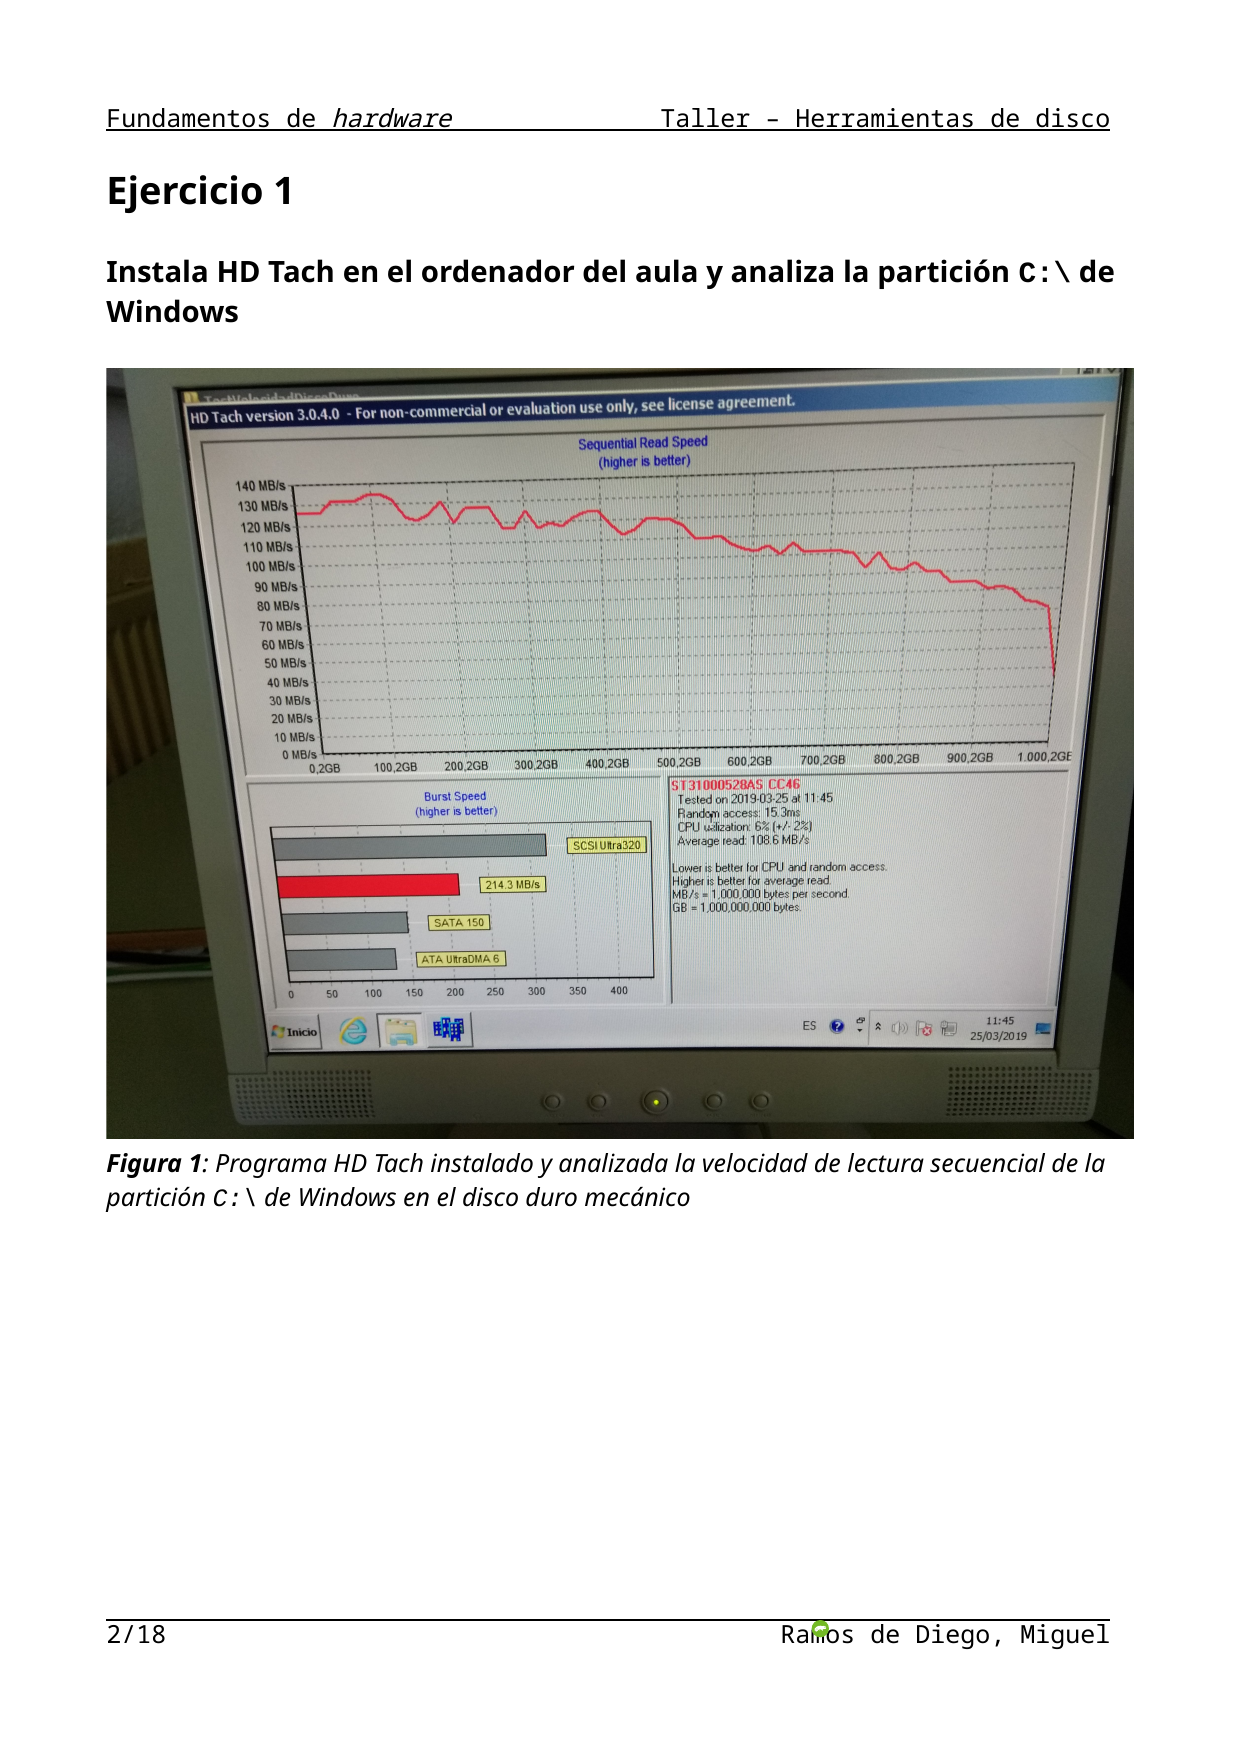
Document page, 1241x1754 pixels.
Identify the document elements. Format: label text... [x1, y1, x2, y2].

subtitle Instala HD Tach en el ordenador del aula y analiza la partición C:\ de Windows [106, 251, 1134, 331]
picture [106, 368, 1134, 1139]
subtitle Ejercicio 1 [106, 164, 1134, 216]
text Figura 1: Programa HD Tach instalado y analizada la velocidad de lectura secuencial de la partición C:\ de Windows en el disco duro mecánico [106, 1139, 1134, 1214]
